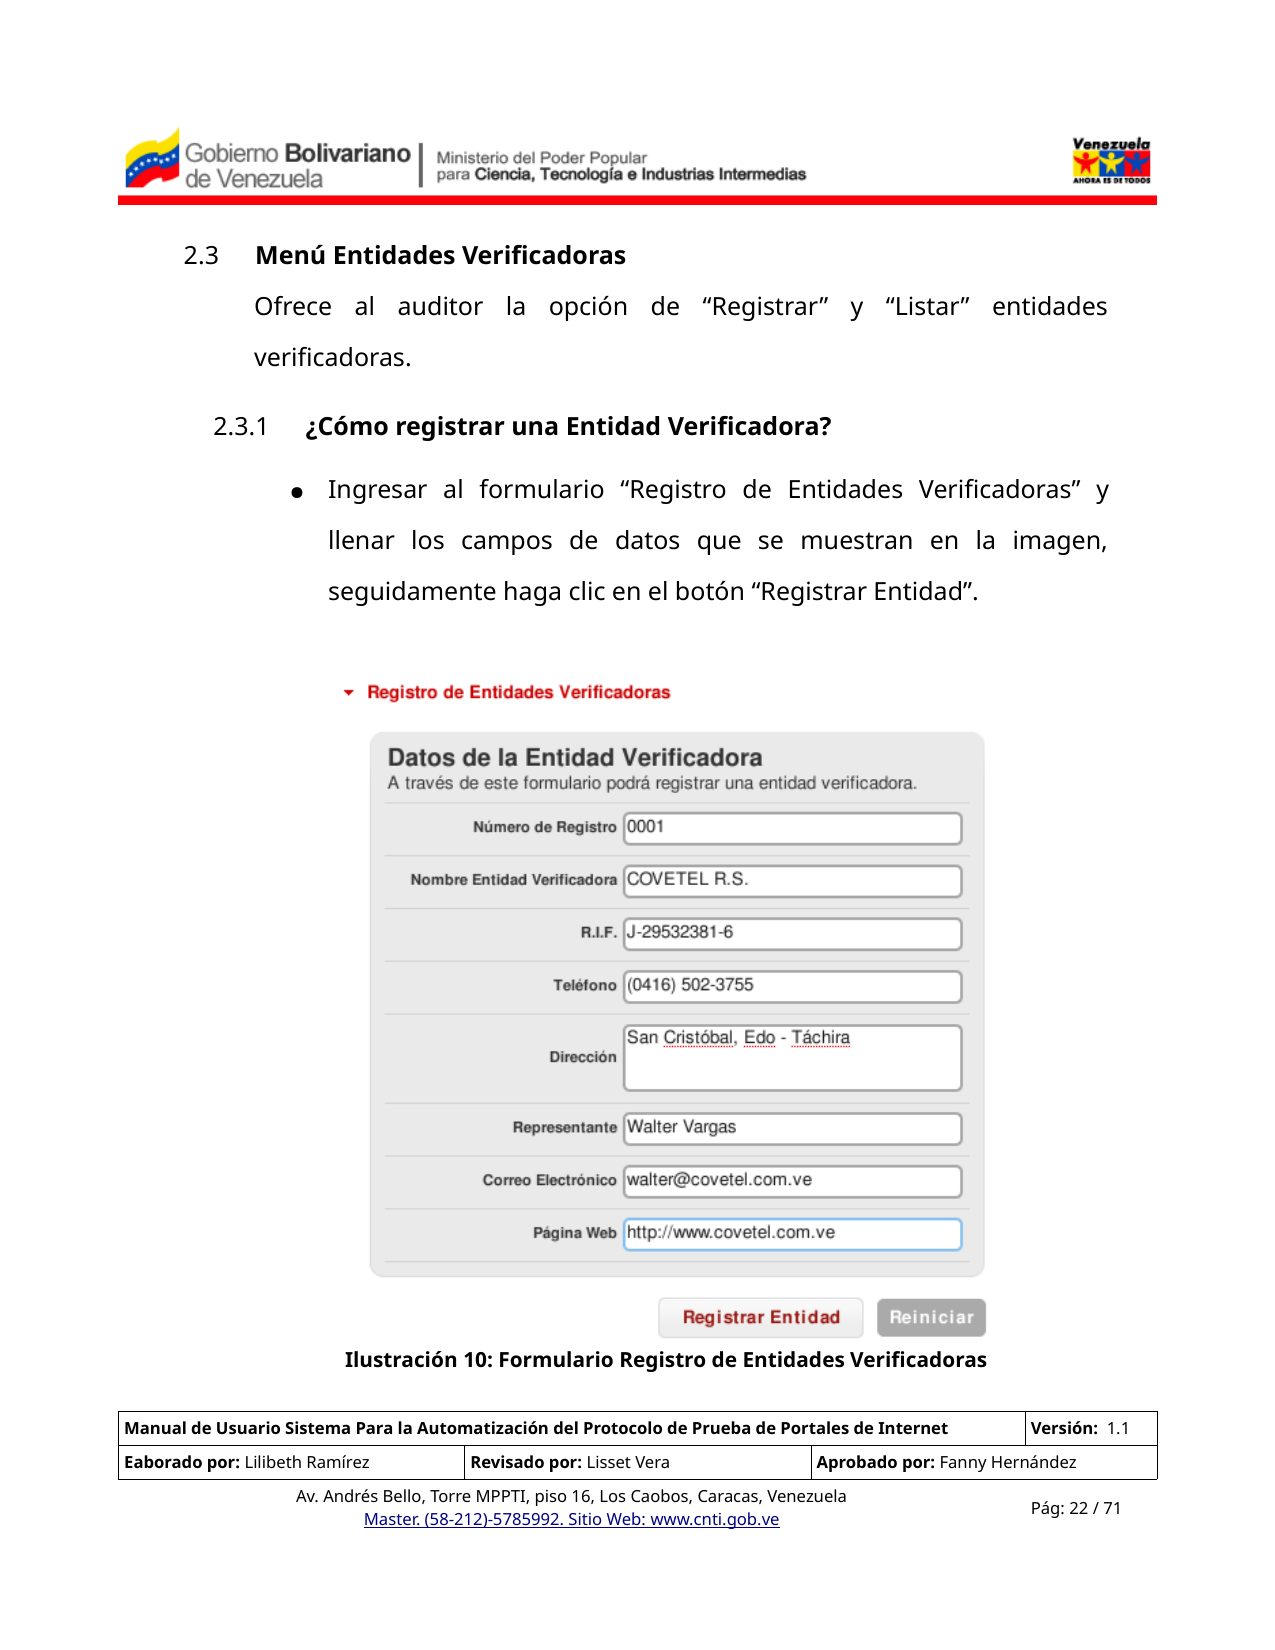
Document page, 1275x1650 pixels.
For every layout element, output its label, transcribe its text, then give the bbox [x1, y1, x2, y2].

text Ilustración 10: Formulario Registro de Entidades Verificadoras [321, 679, 1011, 1373]
picture [118, 119, 1157, 205]
list Ingresar al formulario “Registro de Entidades Verificadoras” y llenar los campos de datos que se muestran en la imagen, seguidamente haga clic en el botón “Registrar Entidad”. [289, 471, 1109, 607]
picture [336, 678, 993, 1345]
text Ofrece al auditor la opción de “Registrar” y “Listar” entidades verificadoras. [254, 289, 1109, 374]
subtitle ¿Cómo registrar una Entidad Verificadora? [118, 408, 1157, 442]
subtitle Menú Entidades Verificadoras [118, 238, 1157, 272]
